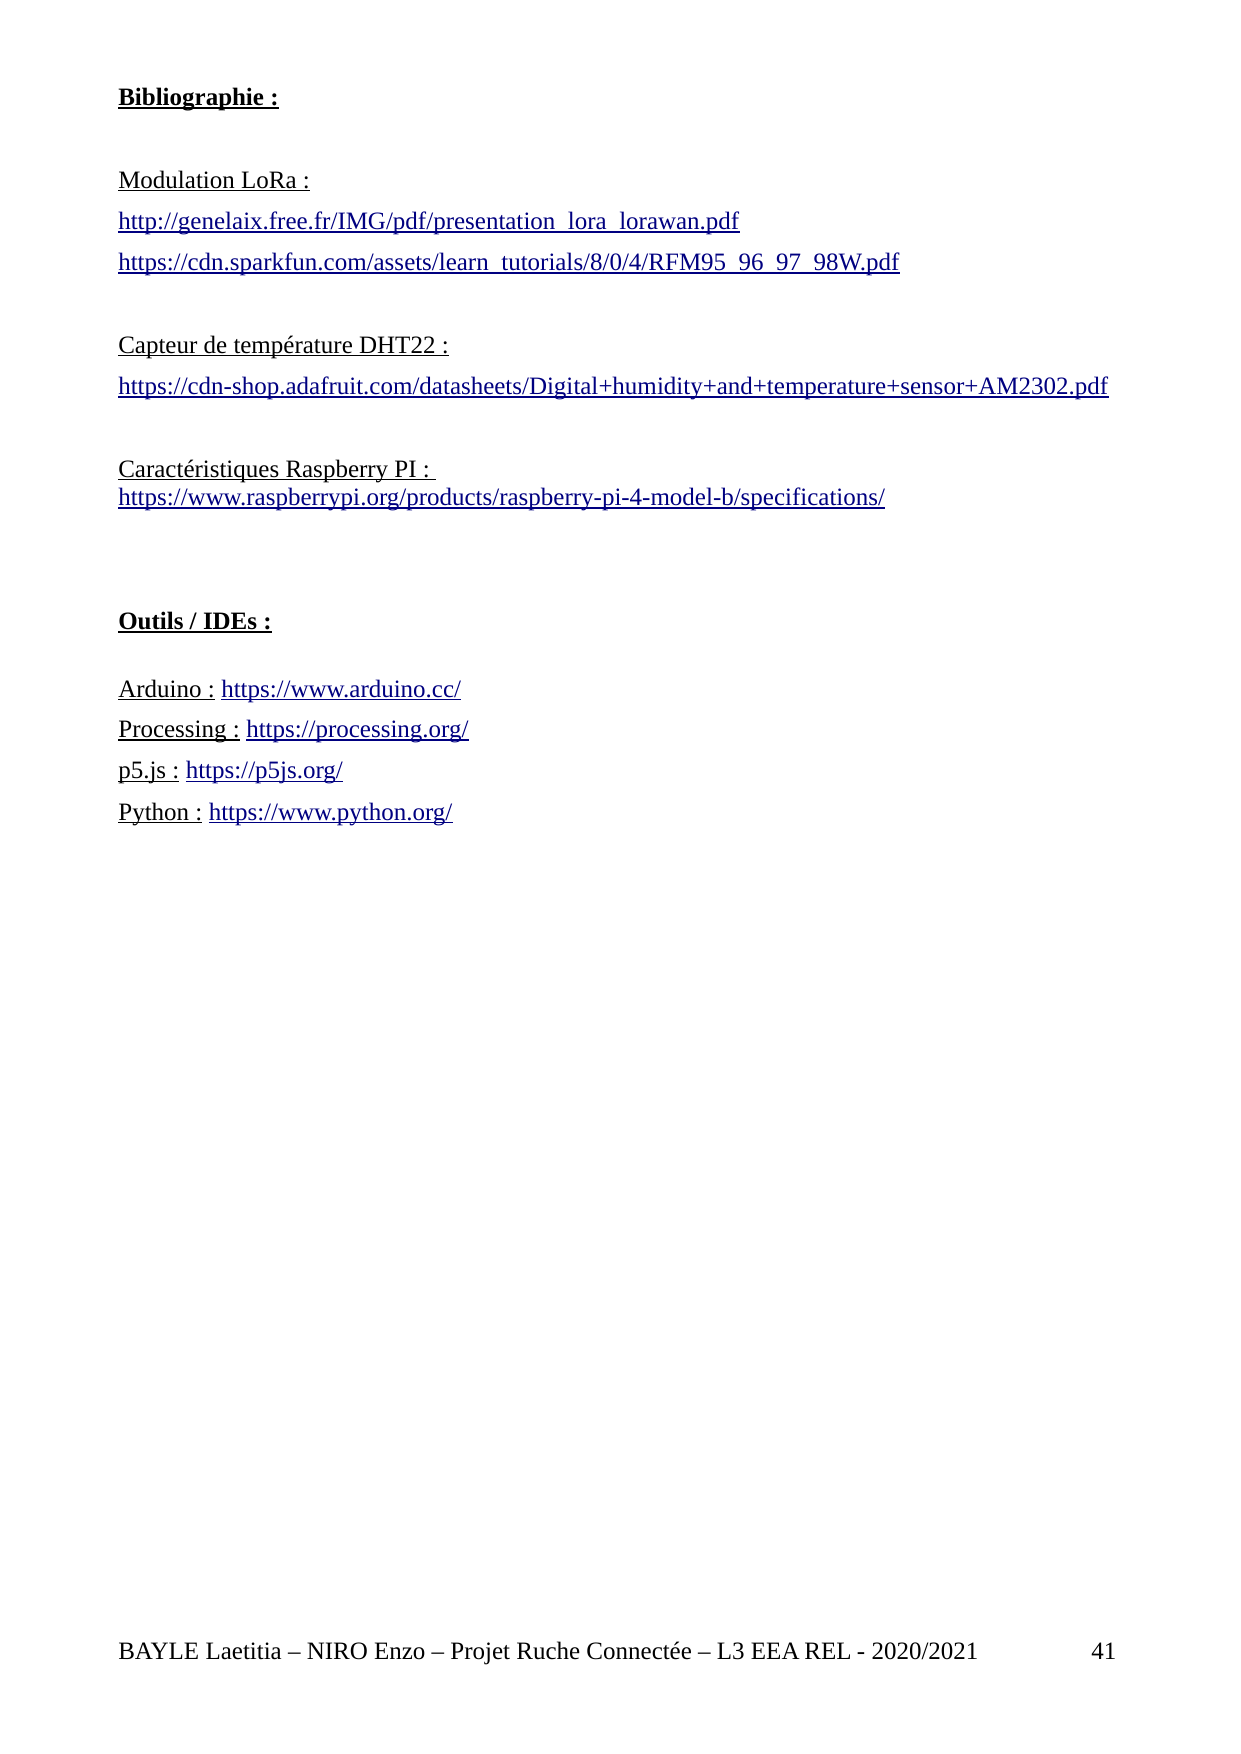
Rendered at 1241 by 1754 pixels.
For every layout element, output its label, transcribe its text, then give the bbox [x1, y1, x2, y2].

text Bibliographie : [118, 82, 1122, 111]
text Python : https://www.python.org/ [118, 797, 1122, 826]
text Modulation LoRa : [118, 165, 1122, 194]
text Caractéristiques Raspberry PI : https://www.raspberrypi.org/products/raspberry-pi-4-model-b/specifications/ [118, 454, 1122, 511]
text Arduino : https://www.arduino.cc/ [118, 674, 1122, 702]
text Processing : https://processing.org/ [118, 714, 1122, 743]
text Capteur de température DHT22 : [118, 330, 1122, 359]
text Outils / IDEs : [118, 606, 1122, 635]
text p5.js : https://p5js.org/ [118, 756, 1122, 784]
text https://cdn-shop.adafruit.com/datasheets/Digital+humidity+and+temperature+sensor+AM2302.pdf [118, 371, 1122, 400]
text http://genelaix.free.fr/IMG/pdf/presentation_lora_lorawan.pdf [118, 206, 1122, 235]
text https://cdn.sparkfun.com/assets/learn_tutorials/8/0/4/RFM95_96_97_98W.pdf [118, 247, 1122, 276]
